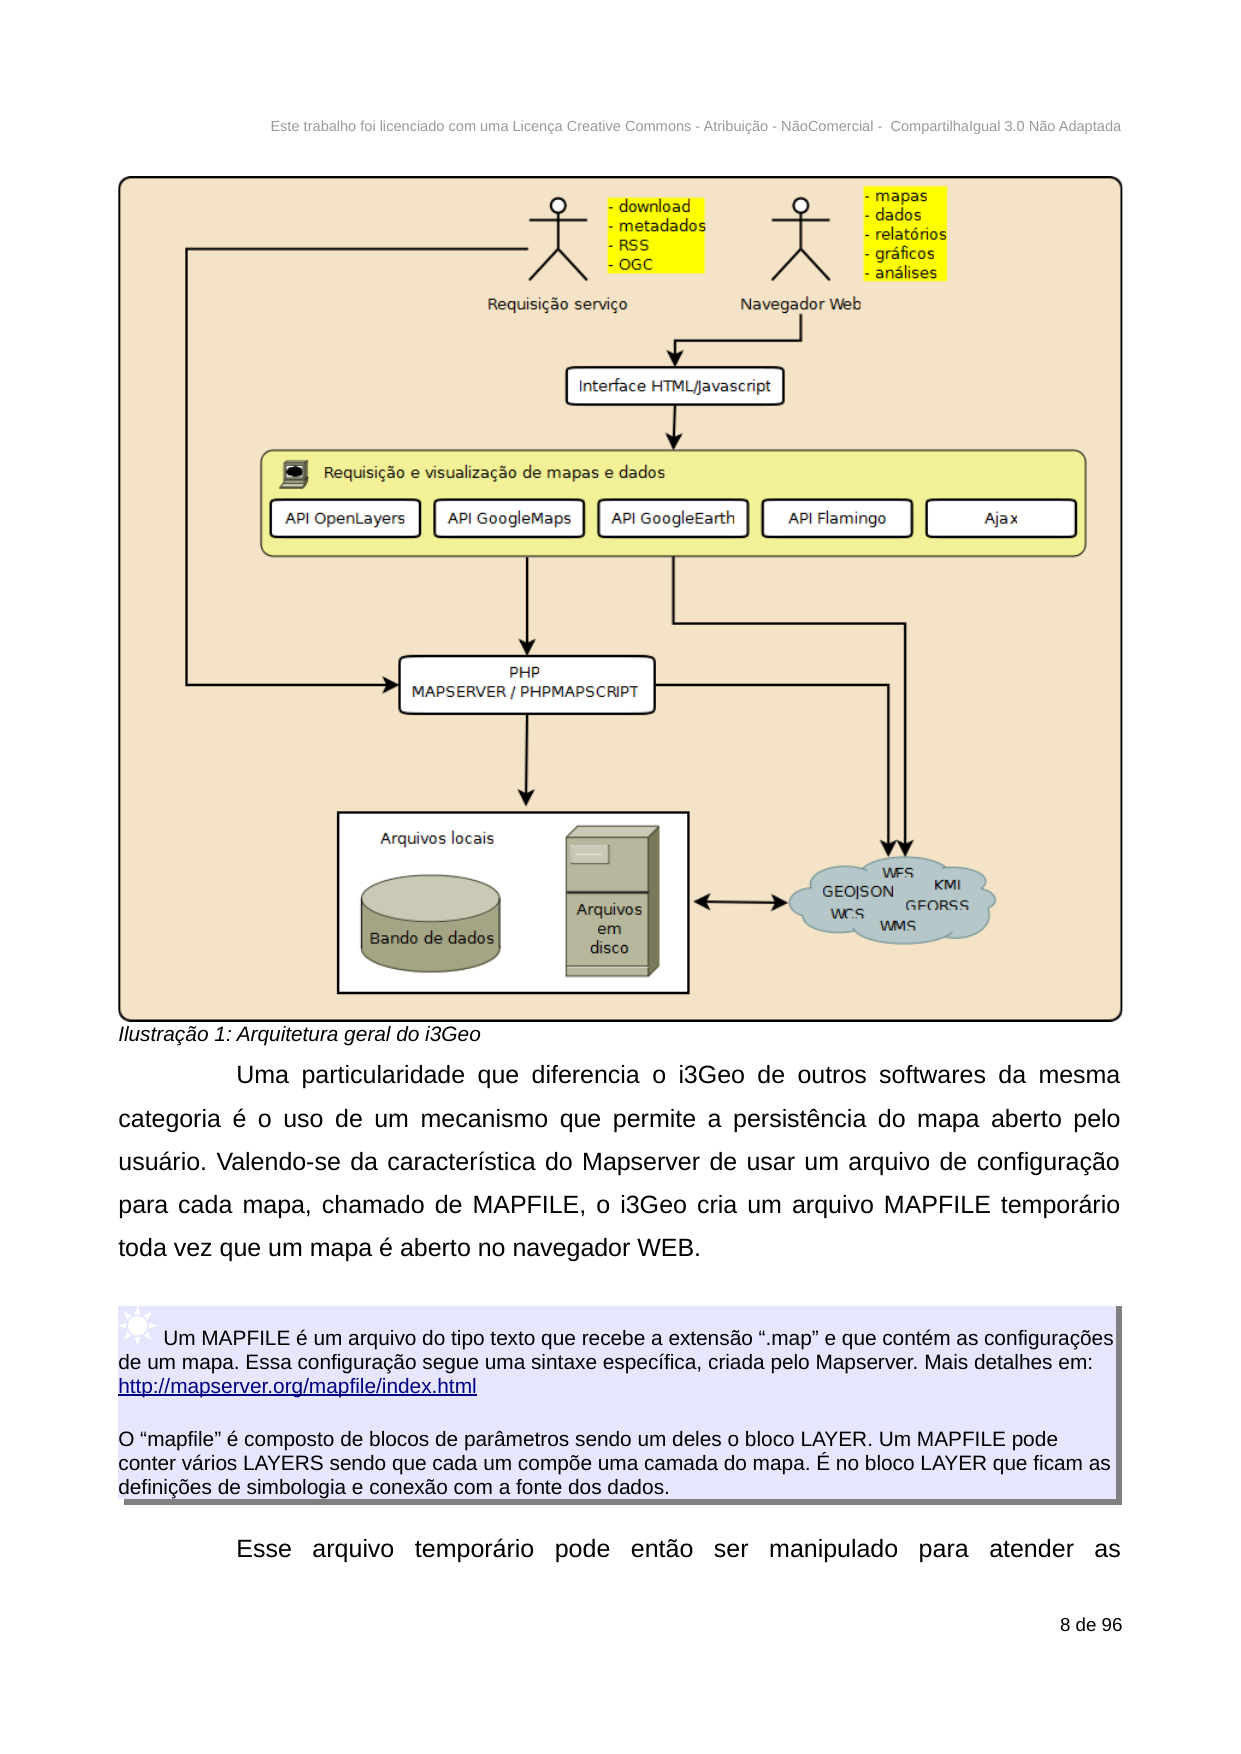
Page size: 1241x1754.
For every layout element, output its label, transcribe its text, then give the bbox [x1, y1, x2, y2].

text Uma particularidade que diferencia o i3Geo de outros softwares da mesma categoria é o uso de um mecanismo que permite a persistência do mapa aberto pelo usuário. Valendo-se da característica do Mapserver de usar um arquivo de configuração para cada mapa, chamado de MAPFILE, o i3Geo cria um arquivo MAPFILE temporário toda vez que um mapa é aberto no navegador WEB. [118, 1046, 1122, 1262]
text [118, 164, 1122, 176]
text Esse arquivo temporário pode então ser manipulado para atender as [118, 1534, 1122, 1563]
picture [134, 1337, 141, 1346]
text Um MAPFILE é um arquivo do tipo texto que recebe a extensão “.map” e que contém as configurações de um mapa. Essa configuração segue uma sintaxe específica, criada pelo Mapserver. Mais detalhes em: http://mapserver.org/mapfile/index.html [118, 1306, 1116, 1397]
picture [118, 1306, 152, 1340]
text O “mapfile” é composto de blocos de parâmetros sendo um deles o bloco LAYER. Um MAPFILE pode conter vários LAYERS sendo que cada um compõe uma camada do mapa. É no bloco LAYER que ficam as definições de simbologia e conexão com a fonte dos dados. [118, 1427, 1116, 1499]
text Ilustração 1: Arquitetura geral do i3Geo [118, 1022, 1122, 1046]
picture [118, 176, 1123, 1022]
picture [149, 1322, 158, 1329]
